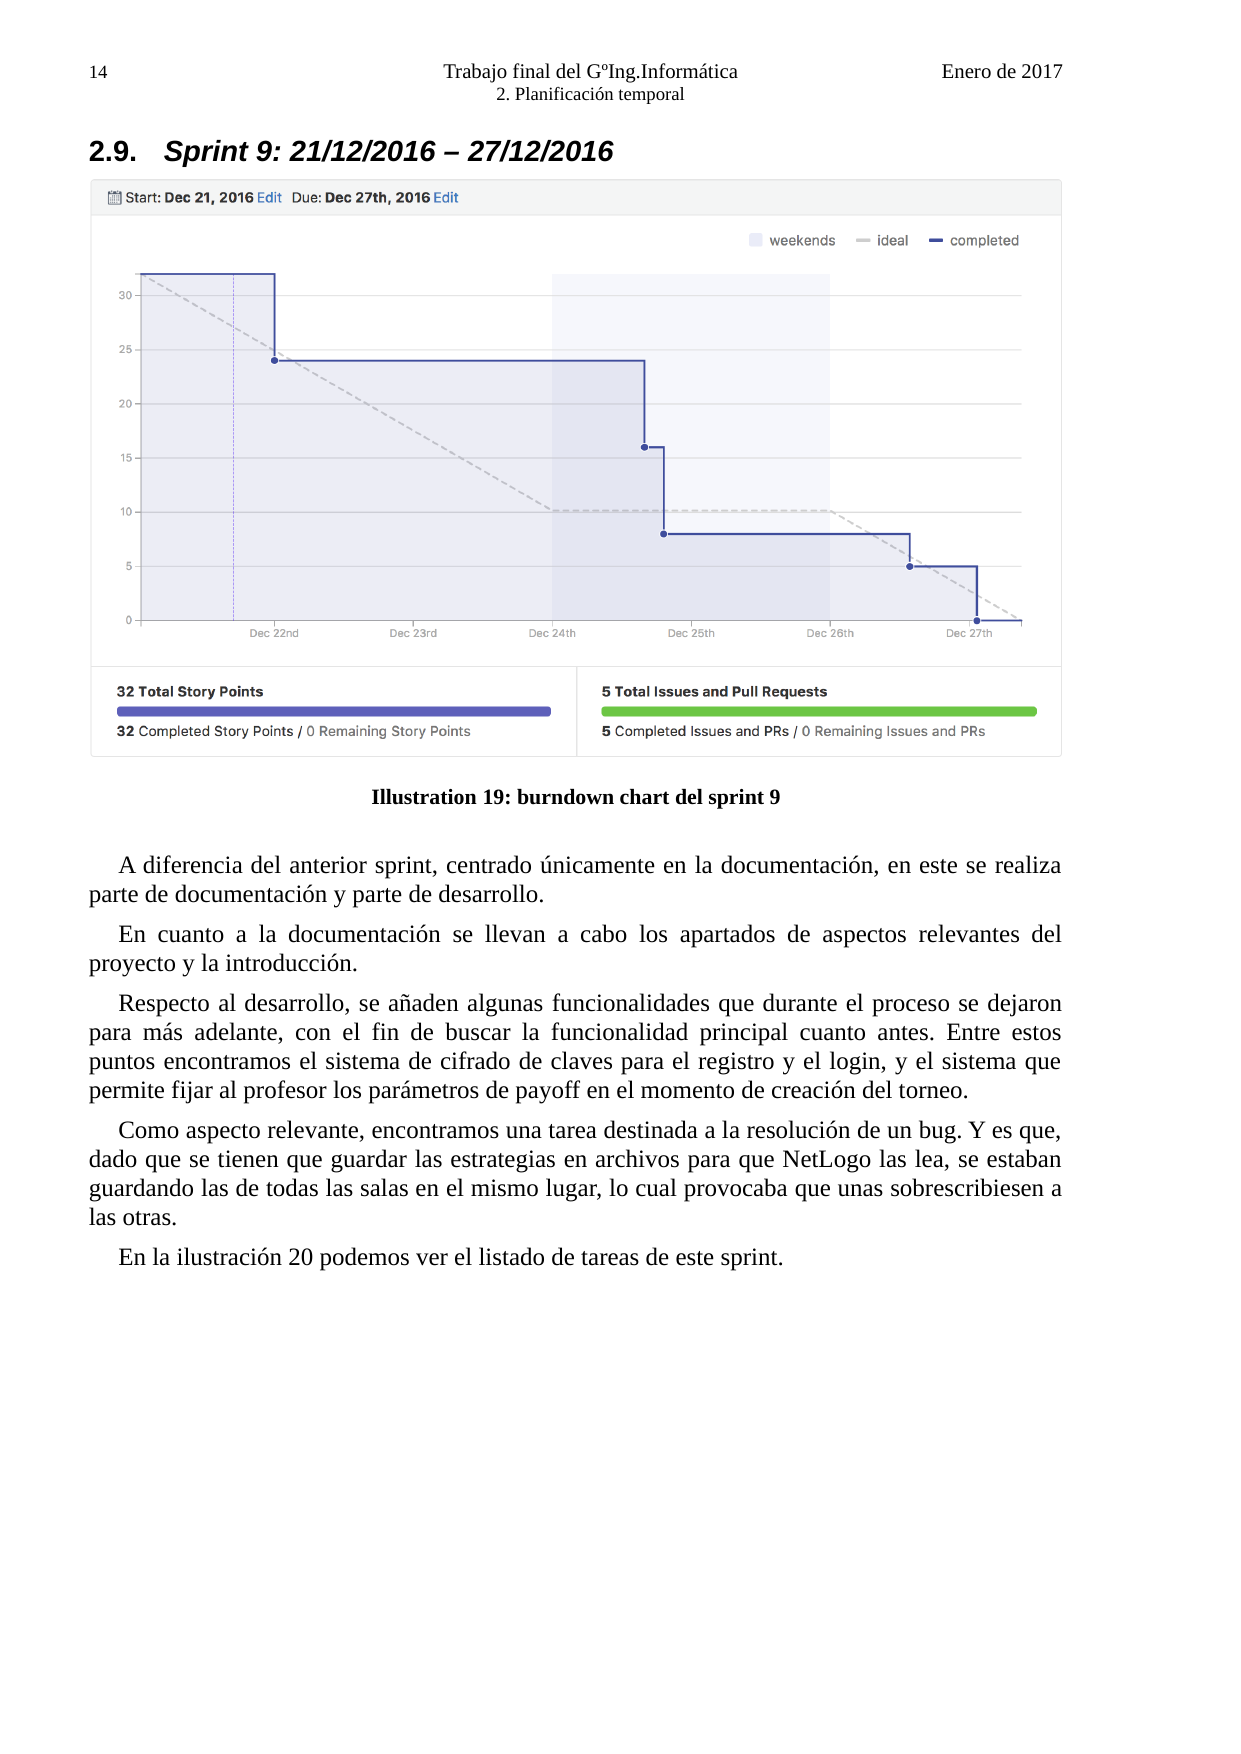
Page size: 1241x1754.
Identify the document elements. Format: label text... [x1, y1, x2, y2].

text Como aspecto relevante, encontramos una tarea destinada a la resolución de un bug. Y es que, dado que se tienen que guardar las estrategias en archivos para que NetLogo las lea, se estaban guardando las de todas las salas en el mismo lugar, lo cual provocaba que unas sobrescribiesen a las otras. [88, 1115, 1063, 1230]
text En cuanto a la documentación se llevan a cabo los apartados de aspectos relevantes del proyecto y la introducción. [88, 919, 1063, 977]
text A diferencia del anterior sprint, centrado únicamente en la documentación, en este se realiza parte de documentación y parte de desarrollo. [88, 850, 1063, 907]
subtitle Sprint 9: 21/12/2016 – 27/12/2016 [88, 134, 1063, 168]
text En la ilustración 20 podemos ver el listado de tareas de este sprint. [88, 1242, 1063, 1271]
text Illustration 19: burndown chart del sprint 9 [88, 759, 1063, 809]
text Respecto al desarrollo, se añaden algunas funcionalidades que durante el proceso se dejaron para más adelante, con el fin de buscar la funcionalidad principal cuanto antes. Entre estos puntos encontramos el sistema de cifrado de claves para el registro y el login, y el sistema que permite fijar al profesor los parámetros de payoff en el momento de creación del torneo. [88, 988, 1063, 1103]
picture [88, 179, 1063, 759]
